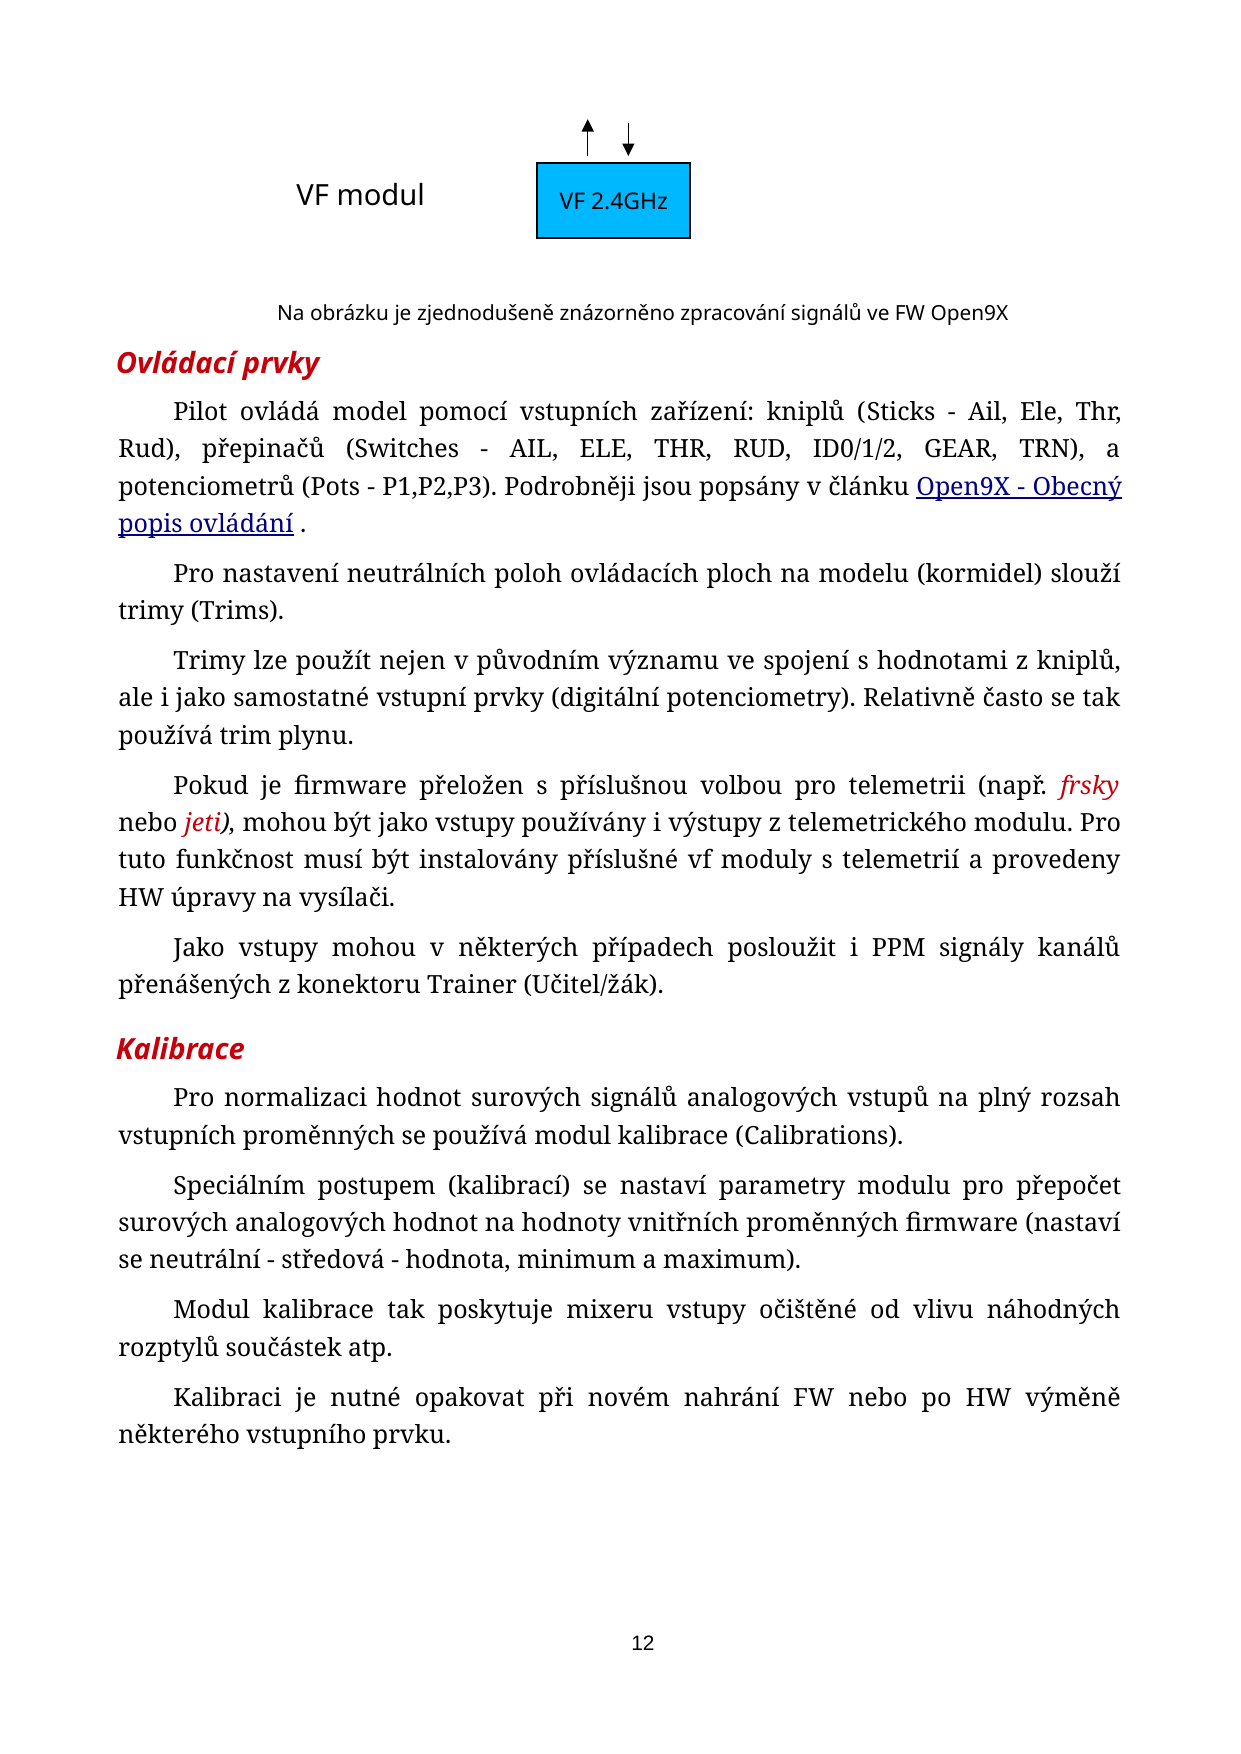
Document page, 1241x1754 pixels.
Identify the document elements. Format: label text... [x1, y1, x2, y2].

text VF modul [118, 174, 536, 214]
text Pokud je firmware přeložen s příslušnou volbou pro telemetrii (např. frsky nebo jeti), mohou být jako vstupy používány i výstupy z telemetrického modulu. Pro tuto funkčnost musí být instalovány příslušné vf moduly s telemetrií a provedeny HW úpravy na vysílači. [118, 767, 1122, 914]
text Modul kalibrace tak poskytuje mixeru vstupy očištěné od vlivu náhodných rozptylů sou­částek atp. [118, 1292, 1122, 1363]
text Na obrázku je zjednodušeně znázorněno zpracování signálů ve FW Open9X [118, 298, 1122, 327]
text Speciálním postupem (kalibrací) se nastaví parametry modulu pro přepočet surových analogových hodnot na hodnoty vnitřních proměnných firmware (nastaví se neutrální - středová - hodnota, minimum a maximum). [118, 1167, 1122, 1276]
text Trimy lze použít nejen v původním významu ve spojení s hodnotami z kniplů, ale i jako samostatné vstupní prvky (digitální potenciometry). Relativně často se tak používá trim plynu. [118, 643, 1122, 752]
text [691, 174, 1122, 214]
subtitle Kalibrace [116, 1028, 1122, 1068]
text Jako vstupy mohou v některých případech posloužit i PPM signály kanálů přenášených z konektoru Trainer (Učitel/žák). [118, 929, 1122, 1001]
text Pro normalizaci hodnot surových signálů analogových vstupů na plný rozsah vstupních proměnných se používá modul kalibrace (Calibrations). [118, 1080, 1122, 1151]
text Kalibraci je nutné opakovat při novém nahrání FW nebo po HW výměně některého vstupního prvku. [118, 1379, 1122, 1451]
text Pro nastavení neutrálních poloh ovládacích ploch na modelu (kormidel) slouží trimy (Trims). [118, 555, 1122, 627]
text Pilot ovládá model pomocí vstupních zařízení: kniplů (Sticks - Ail, Ele, Thr, Rud), přepi­načů (Switches - AIL, ELE, THR, RUD, ID0/1/2, GEAR, TRN), a potenciometrů (Pots - P1,P2,P3). Podrobněji jsou popsány v článku Open9X - Obecný popis ovládání . [118, 393, 1122, 539]
